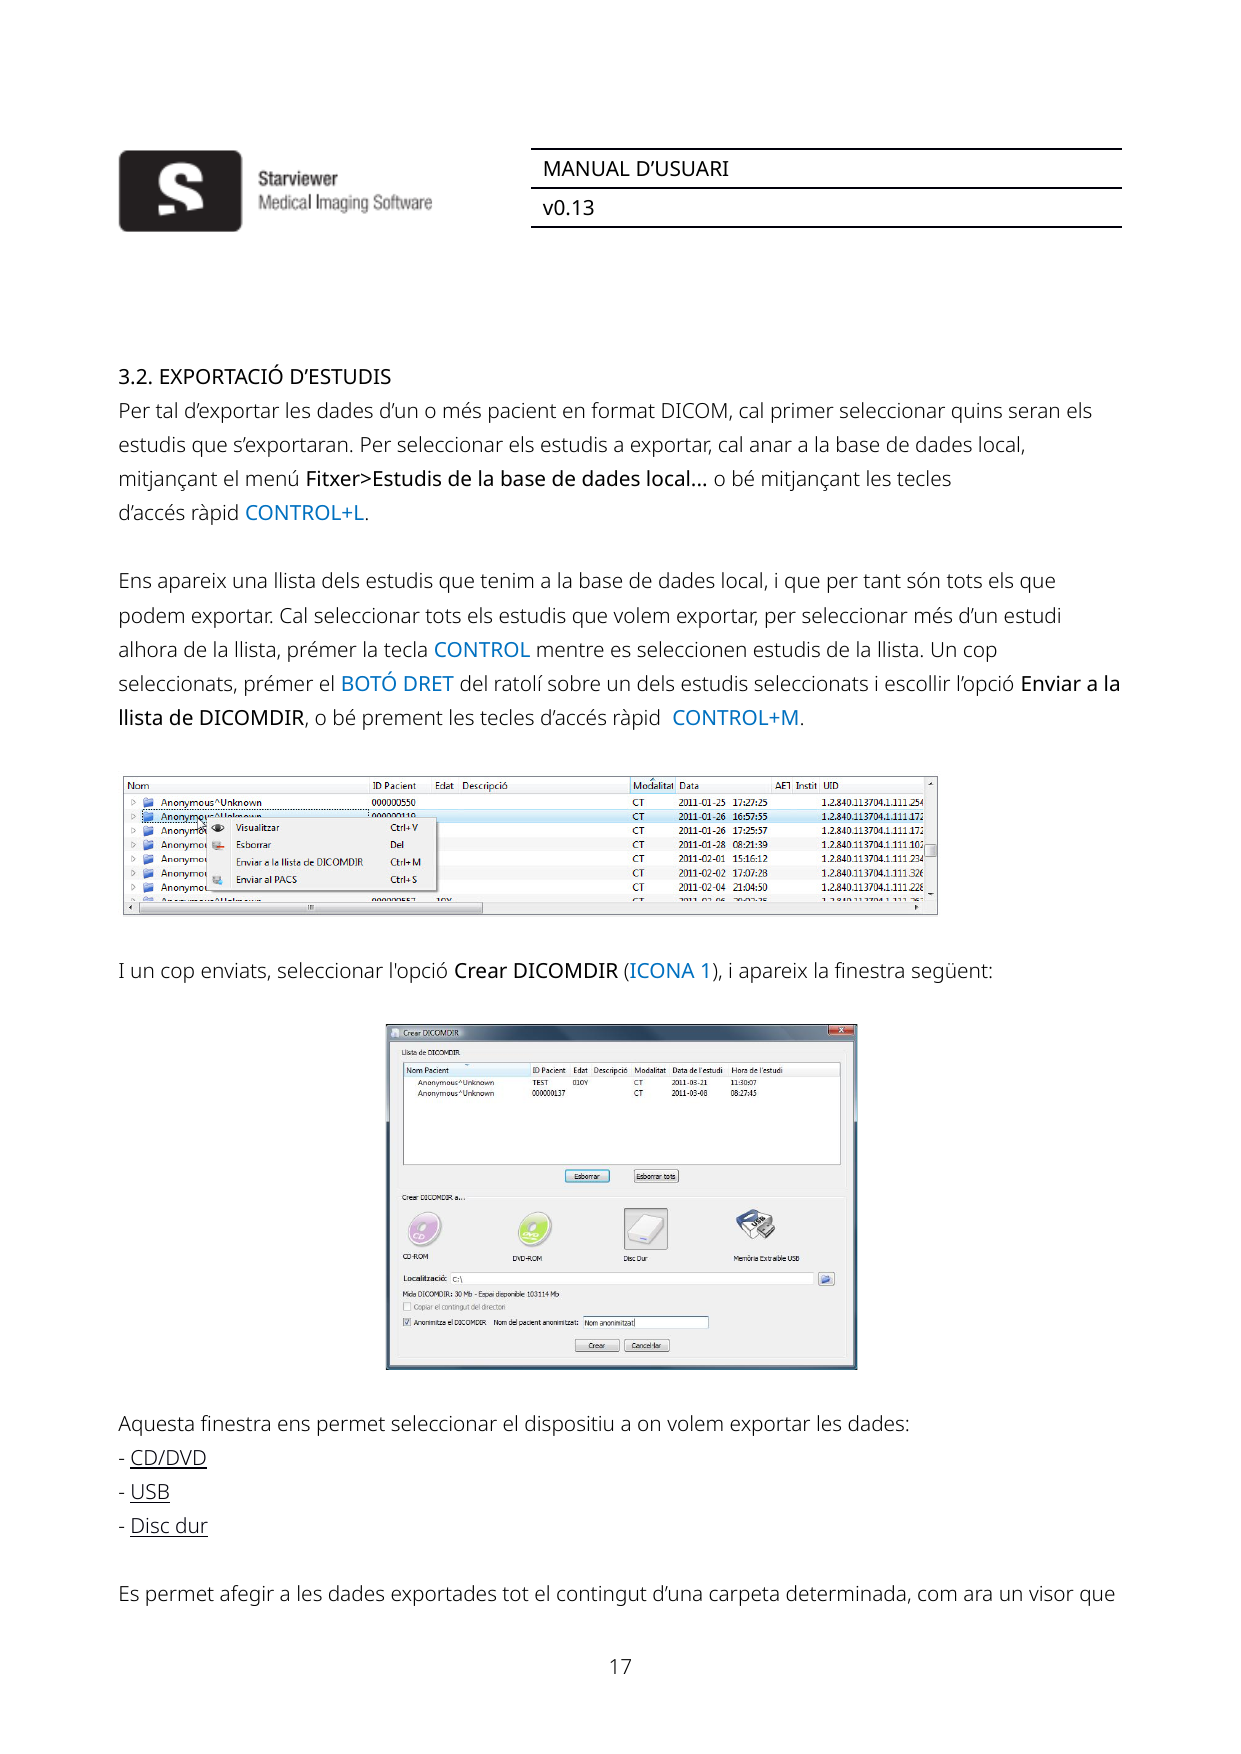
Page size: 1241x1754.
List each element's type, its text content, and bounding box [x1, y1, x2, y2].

text I un cop enviats, seleccionar l'opció Crear DICOMDIR (ICONA 1), i apareix la finestra següent: [118, 957, 1122, 985]
picture [118, 771, 945, 917]
text d’accés ràpid CONTROL+L. [118, 498, 1122, 527]
picture [385, 1024, 858, 1370]
text Per tal d’exportar les dades d’un o més pacient en format DICOM, cal primer seleccionar quins seran els estudis que s’exportaran. Per seleccionar els estudis a exportar, cal anar a la base de dades local, mitjançant el menú Fitxer>Estudis de la base de dades local... o bé mitjançant les tecles [118, 396, 1122, 493]
text Aquesta finestra ens permet seleccionar el dispositiu a on volem exportar les dades: [118, 1409, 1122, 1438]
text Ens apareix una llista dels estudis que tenim a la base de dades local, i que per tant són tots els que podem exportar. Cal seleccionar tots els estudis que volem exportar, per seleccionar més d’un estudi alhora de la llista, prémer la tecla CONTROL mentre es seleccionen estudis de la llista. Un cop seleccionats, prémer el botó dret del ratolí sobre un dels estudis seleccionats i escollir l’opció Enviar a la llista de DICOMDIR, o bé prement les tecles d’accés ràpid CONTROL+M. [118, 567, 1122, 731]
text - USB [118, 1477, 1122, 1506]
text - CD/DVD [118, 1443, 1122, 1472]
subtitle Exportació d’estudis [118, 362, 1122, 391]
text - Disc dur [118, 1511, 1122, 1540]
text Es permet afegir a les dades exportades tot el contingut d’una carpeta determinada, com ara un visor que [118, 1579, 1122, 1608]
